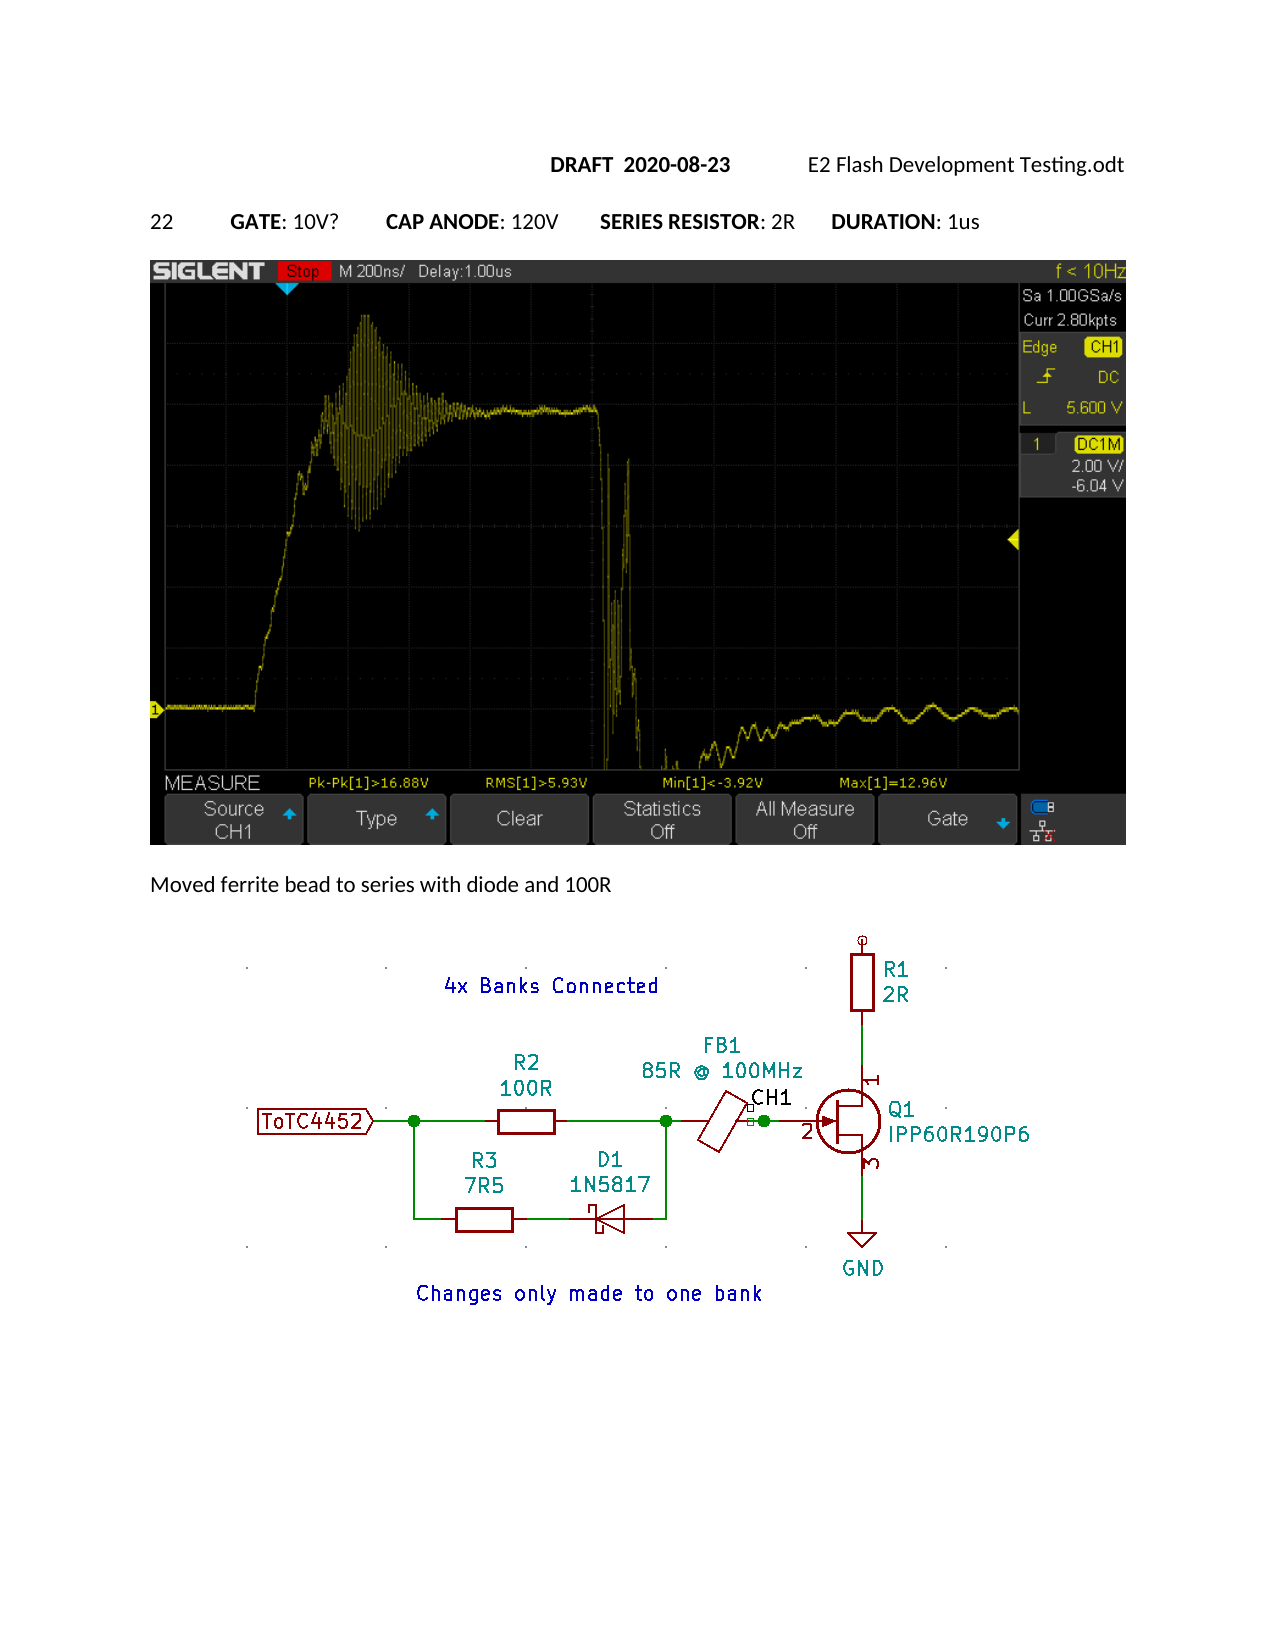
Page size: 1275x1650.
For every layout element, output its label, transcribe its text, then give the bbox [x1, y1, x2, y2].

picture [241, 922, 1034, 1308]
picture [150, 260, 1126, 845]
text 22 GATE: 10V? CAP ANODE: 120V SERIES RESISTOR: 2R DURATION: 1us [150, 207, 1125, 236]
text Moved ferrite bead to series with diode and 100R [150, 870, 1125, 898]
